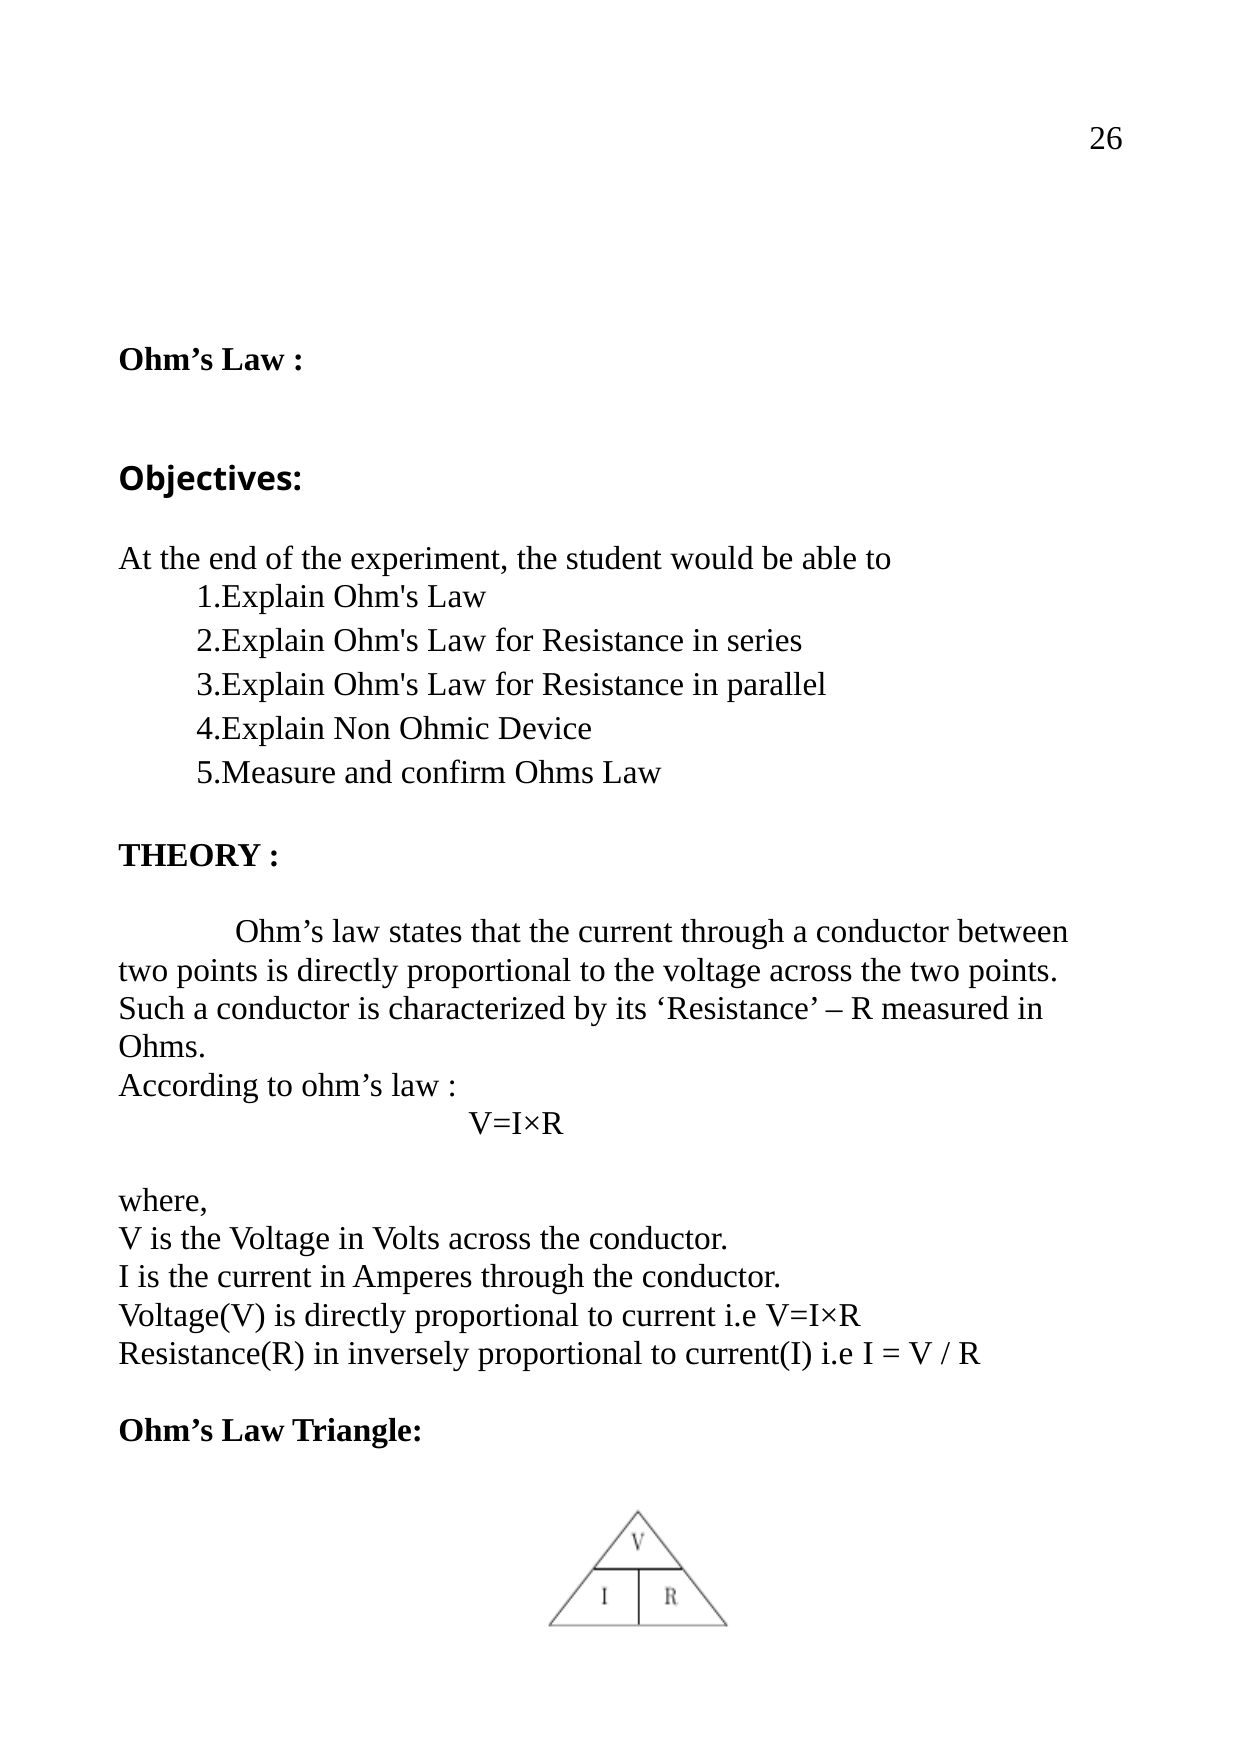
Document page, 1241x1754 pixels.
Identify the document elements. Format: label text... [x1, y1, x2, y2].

list Explain Ohm's Law for Resistance in series [196, 620, 1122, 659]
list Explain Ohm's Law [196, 576, 1122, 615]
text According to ohm’s law : [118, 1065, 1122, 1103]
text V is the Voltage in Volts across the conductor. [118, 1218, 1122, 1257]
list Explain Non Ohmic Device [196, 708, 1122, 747]
text V=I×R [118, 1103, 1122, 1142]
text Voltage(V) is directly proportional to current i.e V=I×R [118, 1295, 1122, 1333]
text Ohm’s Law Triangle: [118, 1410, 1122, 1448]
text Ohm’s Law : [118, 339, 1122, 378]
text Objectives: At the end of the experiment, the student would be able to [118, 416, 1122, 576]
text I is the current in Amperes through the conductor. [118, 1257, 1122, 1295]
text Ohm’s law states that the current through a conductor between two points is directly proportional to the voltage across the two points. Such a conductor is characterized by its ‘Resistance’ – R measured in Ohms. [118, 912, 1122, 1065]
list Measure and confirm Ohms Law [196, 753, 1122, 791]
list Explain Ohm's Law for Resistance in parallel [196, 664, 1122, 703]
picture [488, 1454, 773, 1651]
text THEORY : [118, 835, 1122, 873]
text where, [118, 1180, 1122, 1218]
text Resistance(R) in inversely proportional to current(I) i.e I = V / R [118, 1333, 1122, 1372]
